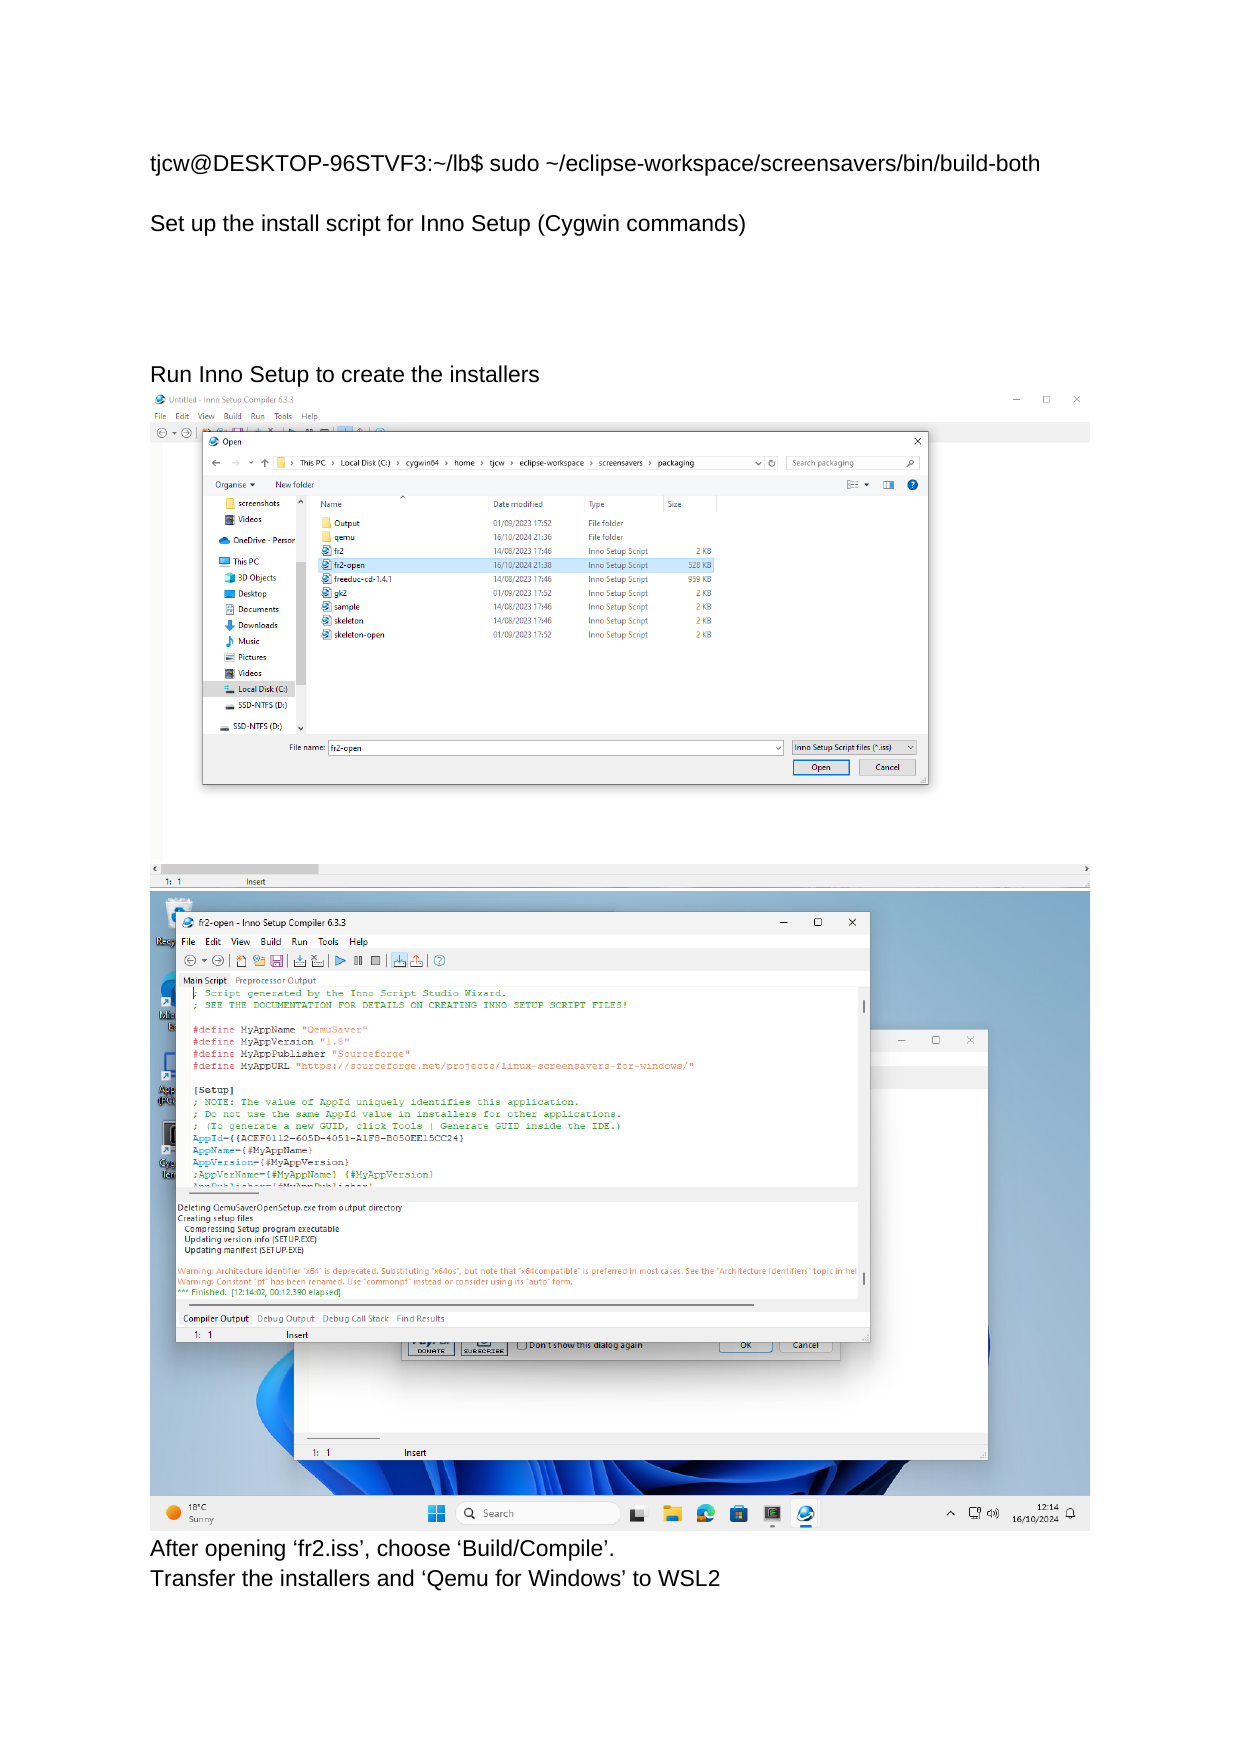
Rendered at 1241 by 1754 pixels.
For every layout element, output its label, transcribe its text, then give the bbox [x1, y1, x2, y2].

text Set up the install script for Inno Setup (Cygwin commands) [150, 210, 1091, 237]
text After opening ‘fr2.iss’, choose ‘Build/Compile’. [150, 1535, 1091, 1561]
text tjcw@DESKTOP-96STVF3:~/lb$ sudo ~/eclipse-workspace/screensavers/bin/build-both [150, 150, 1091, 176]
text Run Inno Setup to create the installers [150, 361, 1091, 388]
text Transfer the installers and ‘Qemu for Windows’ to WSL2 [150, 1565, 1091, 1591]
